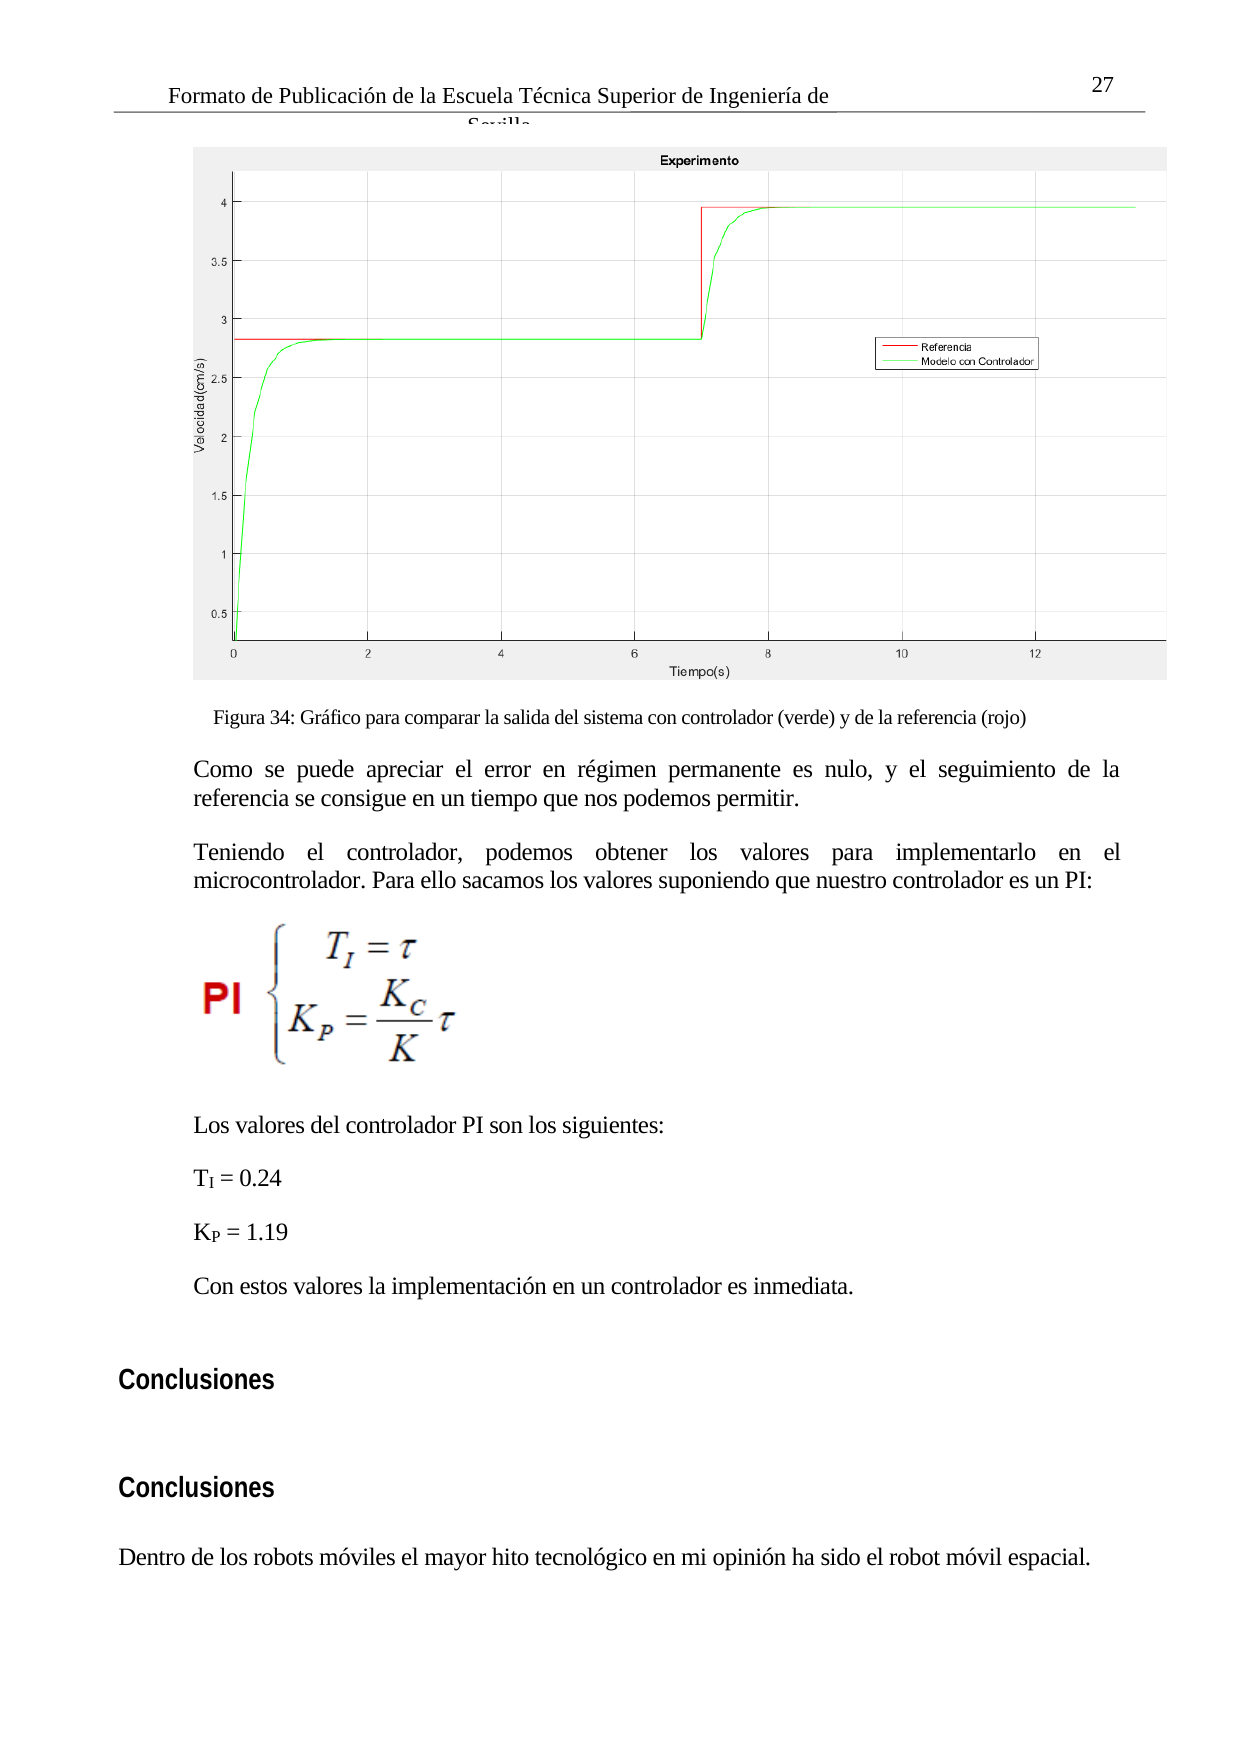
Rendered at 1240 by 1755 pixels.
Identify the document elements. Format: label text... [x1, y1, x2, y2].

text Figura 34: Gráfico para comparar la salida del sistema con controlador (verde) y de la referencia (rojo) [118, 705, 1121, 729]
list Los valores del controlador PI son los siguientes: [193, 1110, 1121, 1138]
list Teniendo el controlador, podemos obtener los valores para implementarlo en el microcontrolador. Para ello sacamos los valores suponiendo que nuestro controlador es un PI: [193, 837, 1121, 894]
text Dentro de los robots móviles el mayor hito tecnológico en mi opinión ha sido el robot móvil espacial. [118, 1542, 1121, 1570]
subtitle Conclusiones [118, 1471, 1122, 1504]
list TI = 0.24 [193, 1163, 1121, 1192]
list Como se puede apreciar el error en régimen permanente es nulo, y el seguimiento de la referencia se consigue en un tiempo que nos podemos permitir. [193, 754, 1121, 812]
list Con estos valores la implementación en un controlador es inmediata. [193, 1271, 1121, 1300]
subtitle Conclusiones [118, 1362, 1122, 1396]
list KP = 1.19 [193, 1217, 1121, 1246]
